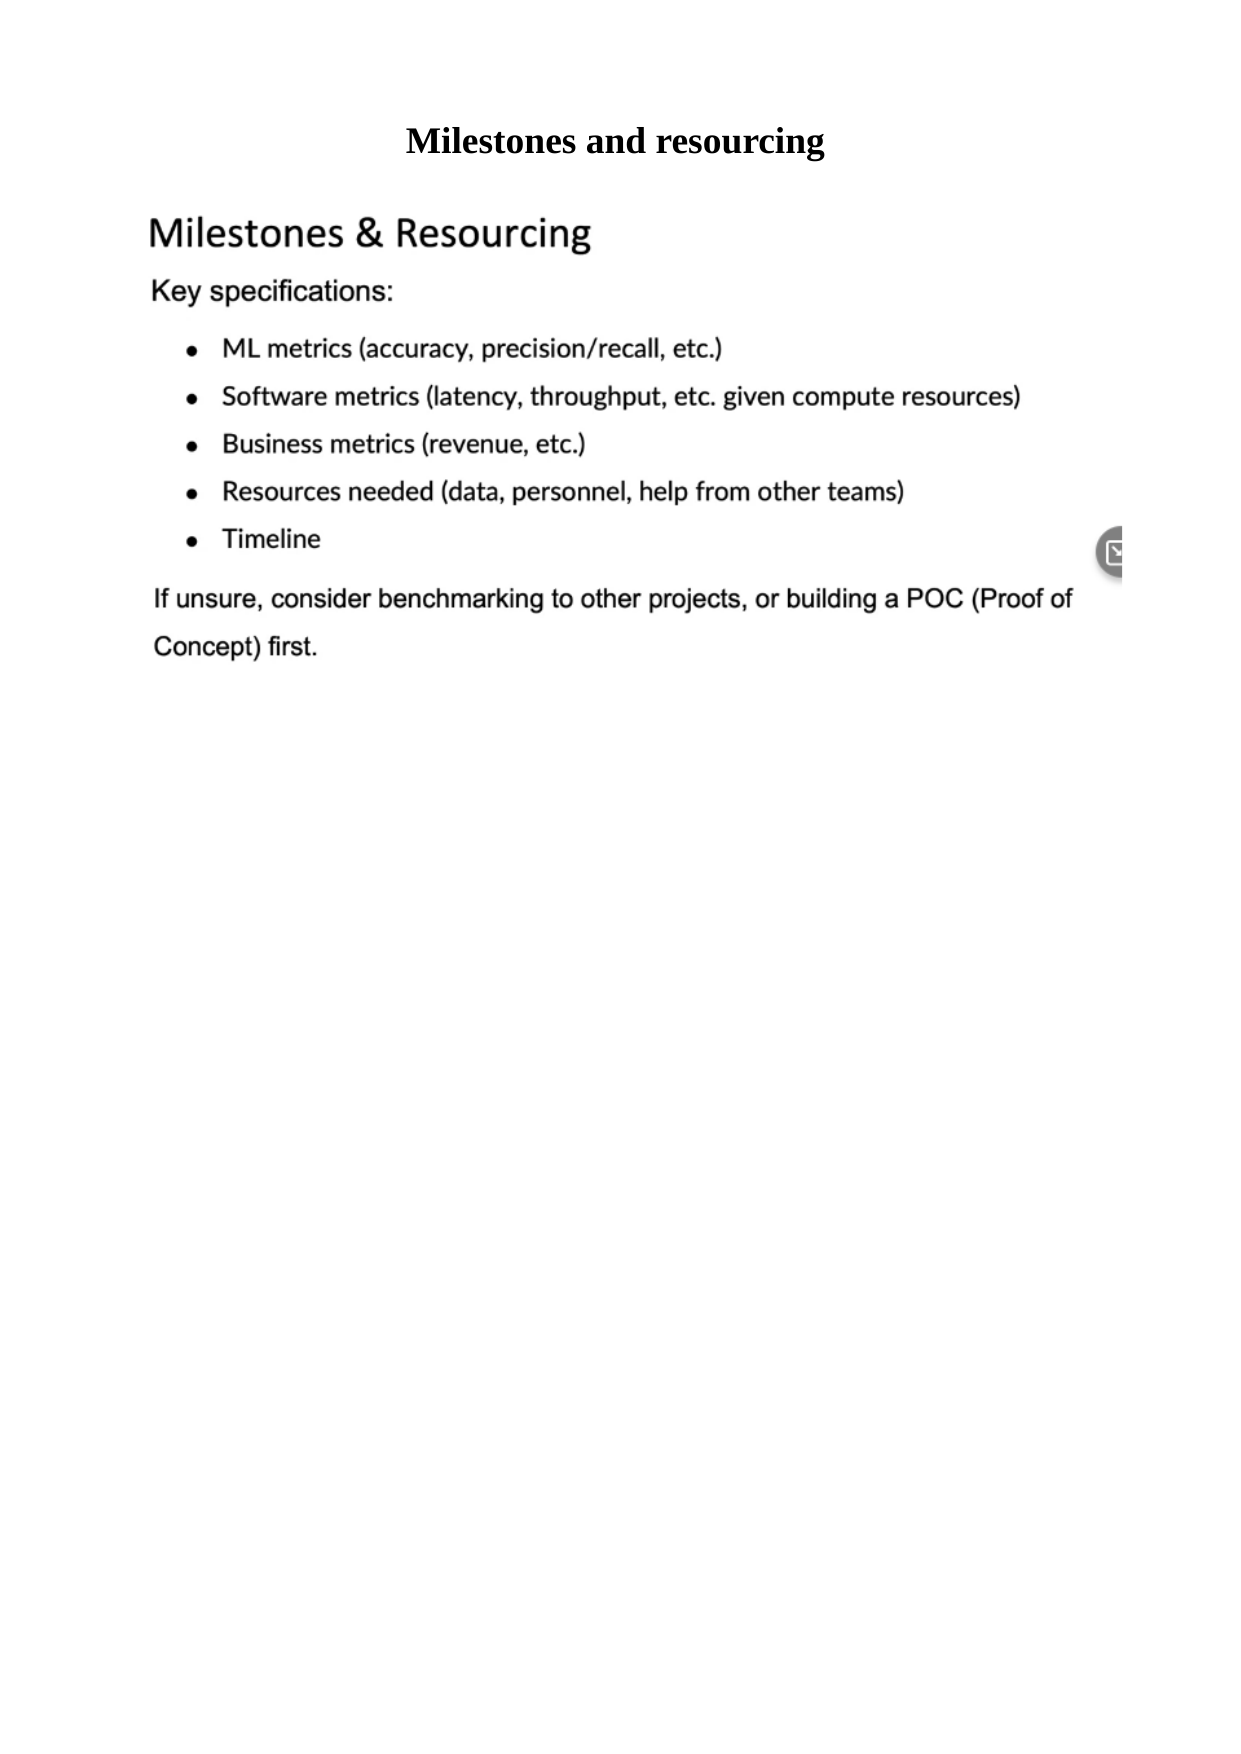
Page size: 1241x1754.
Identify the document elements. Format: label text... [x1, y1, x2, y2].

text Milestones and resourcing [118, 118, 1122, 161]
picture [118, 204, 1123, 671]
